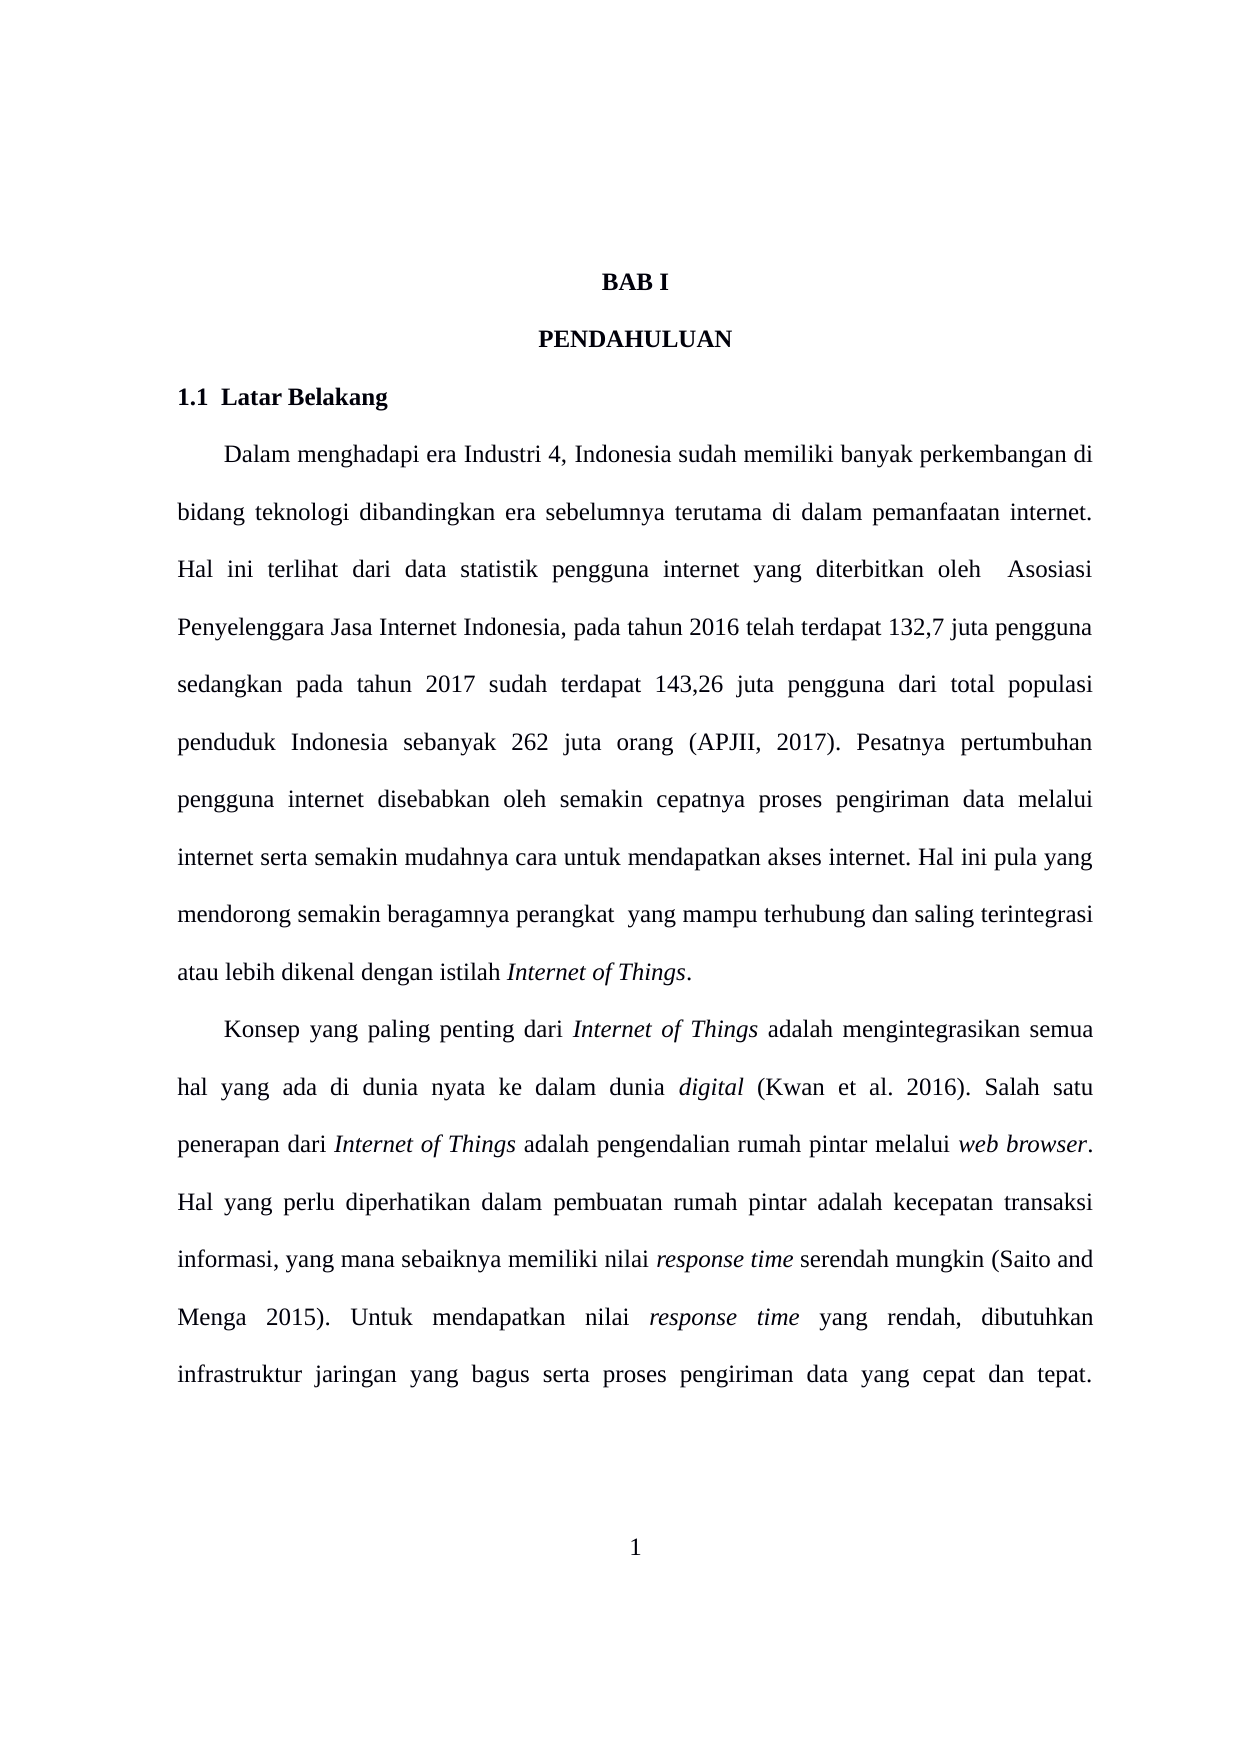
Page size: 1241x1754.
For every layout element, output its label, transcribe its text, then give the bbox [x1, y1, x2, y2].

list Dalam menghadapi era Industri 4, Indonesia sudah memiliki banyak perkembangan di bidang teknologi dibandingkan era sebelumnya terutama di dalam pemanfaatan internet. Hal ini terlihat dari data statistik pengguna internet yang diterbitkan oleh Asosiasi Penyelenggara Jasa Internet Indonesia, pada tahun 2016 telah terdapat 132,7 juta pengguna sedangkan pada tahun 2017 sudah terdapat 143,26 juta pengguna dari total populasi penduduk Indonesia sebanyak 262 juta orang (APJII, 2017). Pesatnya pertumbuhan pengguna internet disebabkan oleh semakin cepatnya proses pengiriman data melalui internet serta semakin mudahnya cara untuk mendapatkan akses internet. Hal ini pula yang mendorong semakin beragamnya perangkat yang mampu terhubung dan saling terintegrasi atau lebih dikenal dengan istilah Internet of Things. [177, 439, 1093, 986]
text Konsep yang paling penting dari Internet of Things adalah mengintegrasikan semua hal yang ada di dunia nyata ke dalam dunia digital (Kwan et al. 2016)⁠. Salah satu penerapan dari Internet of Things adalah pengendalian rumah pintar melalui web browser. Hal yang perlu diperhatikan dalam pembuatan rumah pintar adalah kecepatan transaksi informasi, yang mana sebaiknya memiliki nilai response time serendah mungkin (Saito and Menga 2015)⁠. Untuk mendapatkan nilai response time yang rendah, dibutuhkan infrastruktur jaringan yang bagus serta proses pengiriman data yang cepat dan tepat. [177, 1014, 1093, 1388]
subtitle BAB I PENDAHULUAN [177, 267, 1093, 353]
subtitle 1.1 Latar Belakang [177, 382, 1093, 411]
